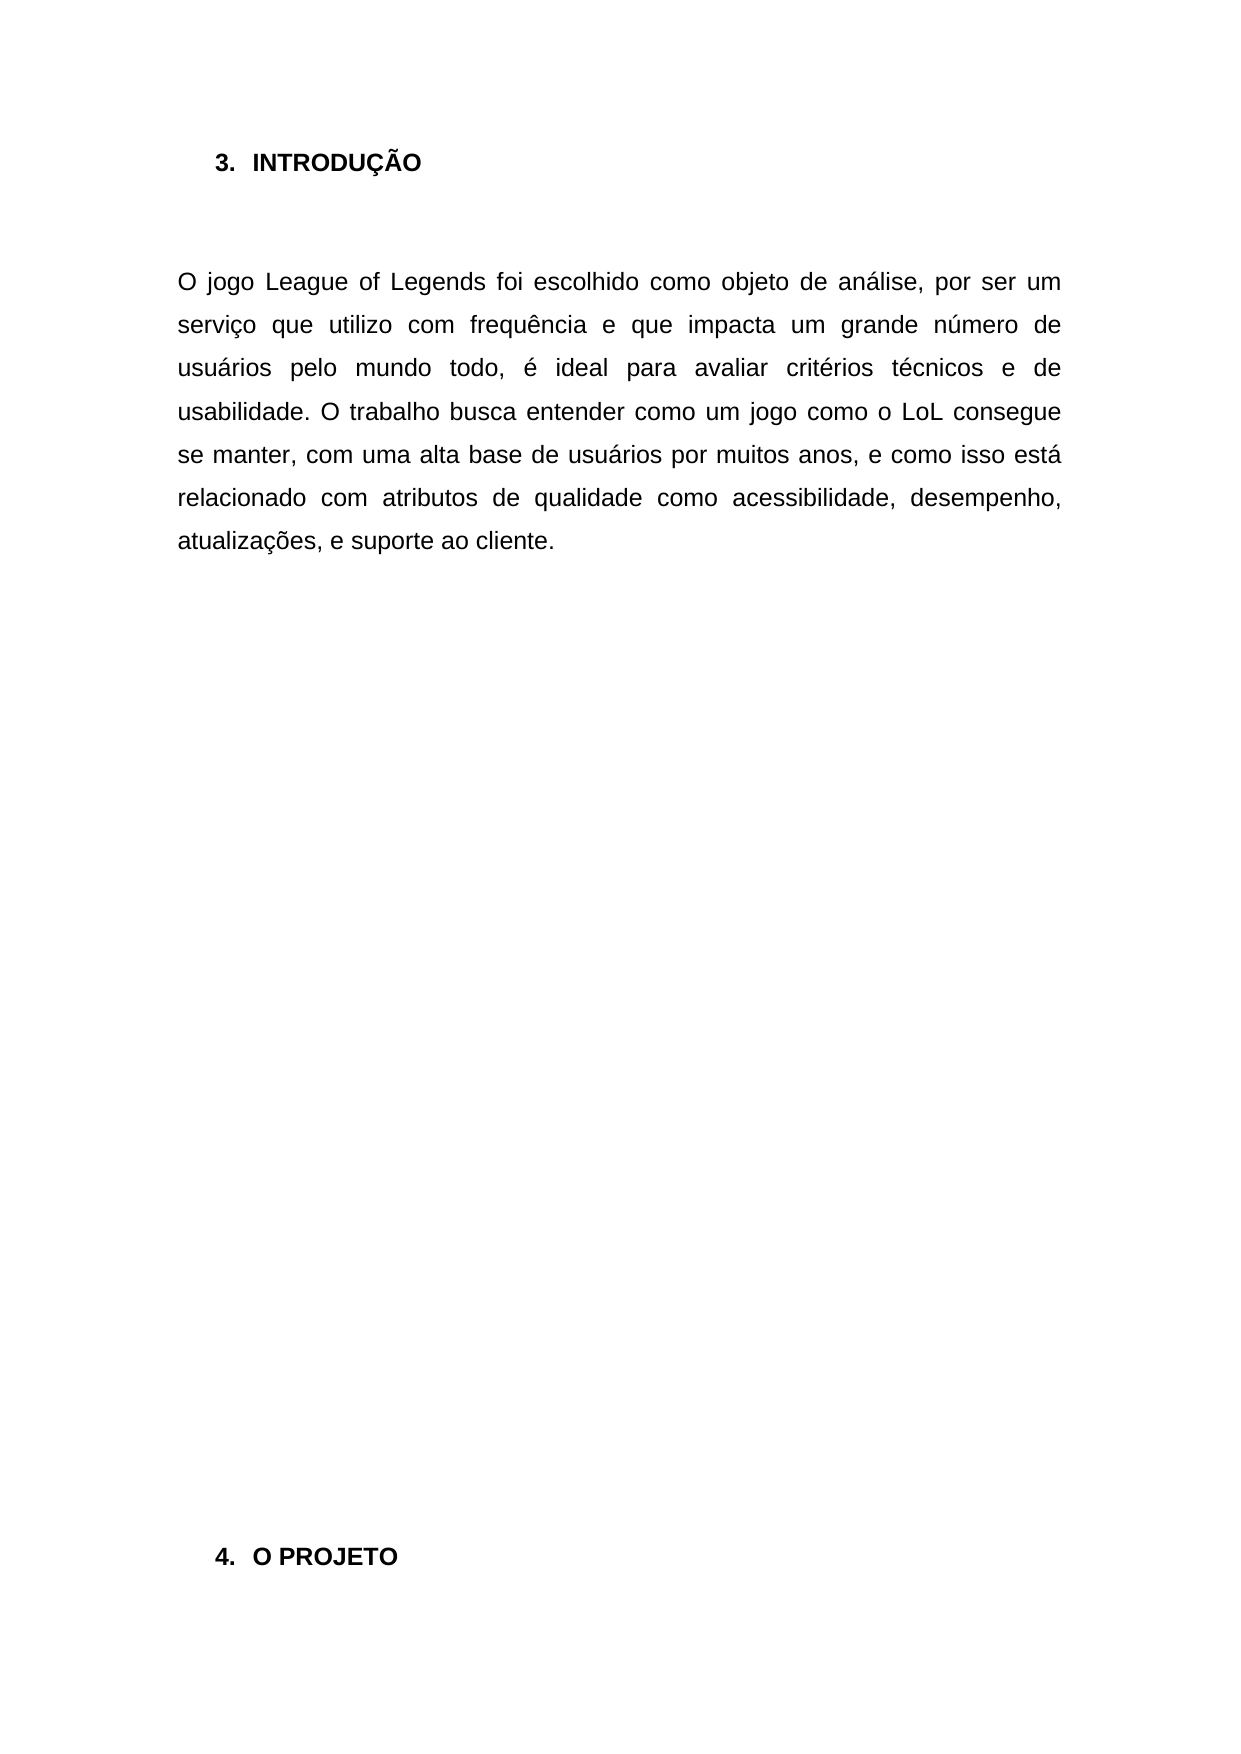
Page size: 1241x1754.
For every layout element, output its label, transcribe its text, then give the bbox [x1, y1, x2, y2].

text O jogo League of Legends foi escolhido como objeto de análise, por ser um serviço que utilizo com frequência e que impacta um grande número de usuários pelo mundo todo, é ideal para avaliar critérios técnicos e de usabilidade. O trabalho busca entender como um jogo como o LoL consegue se manter, com uma alta base de usuários por muitos anos, e como isso está relacionado com atributos de qualidade como acessibilidade, desempenho, atualizações, e suporte ao cliente. [177, 267, 1063, 555]
subtitle INTRODUÇÃO [215, 148, 1063, 176]
subtitle O PROJETO [215, 1542, 1063, 1571]
